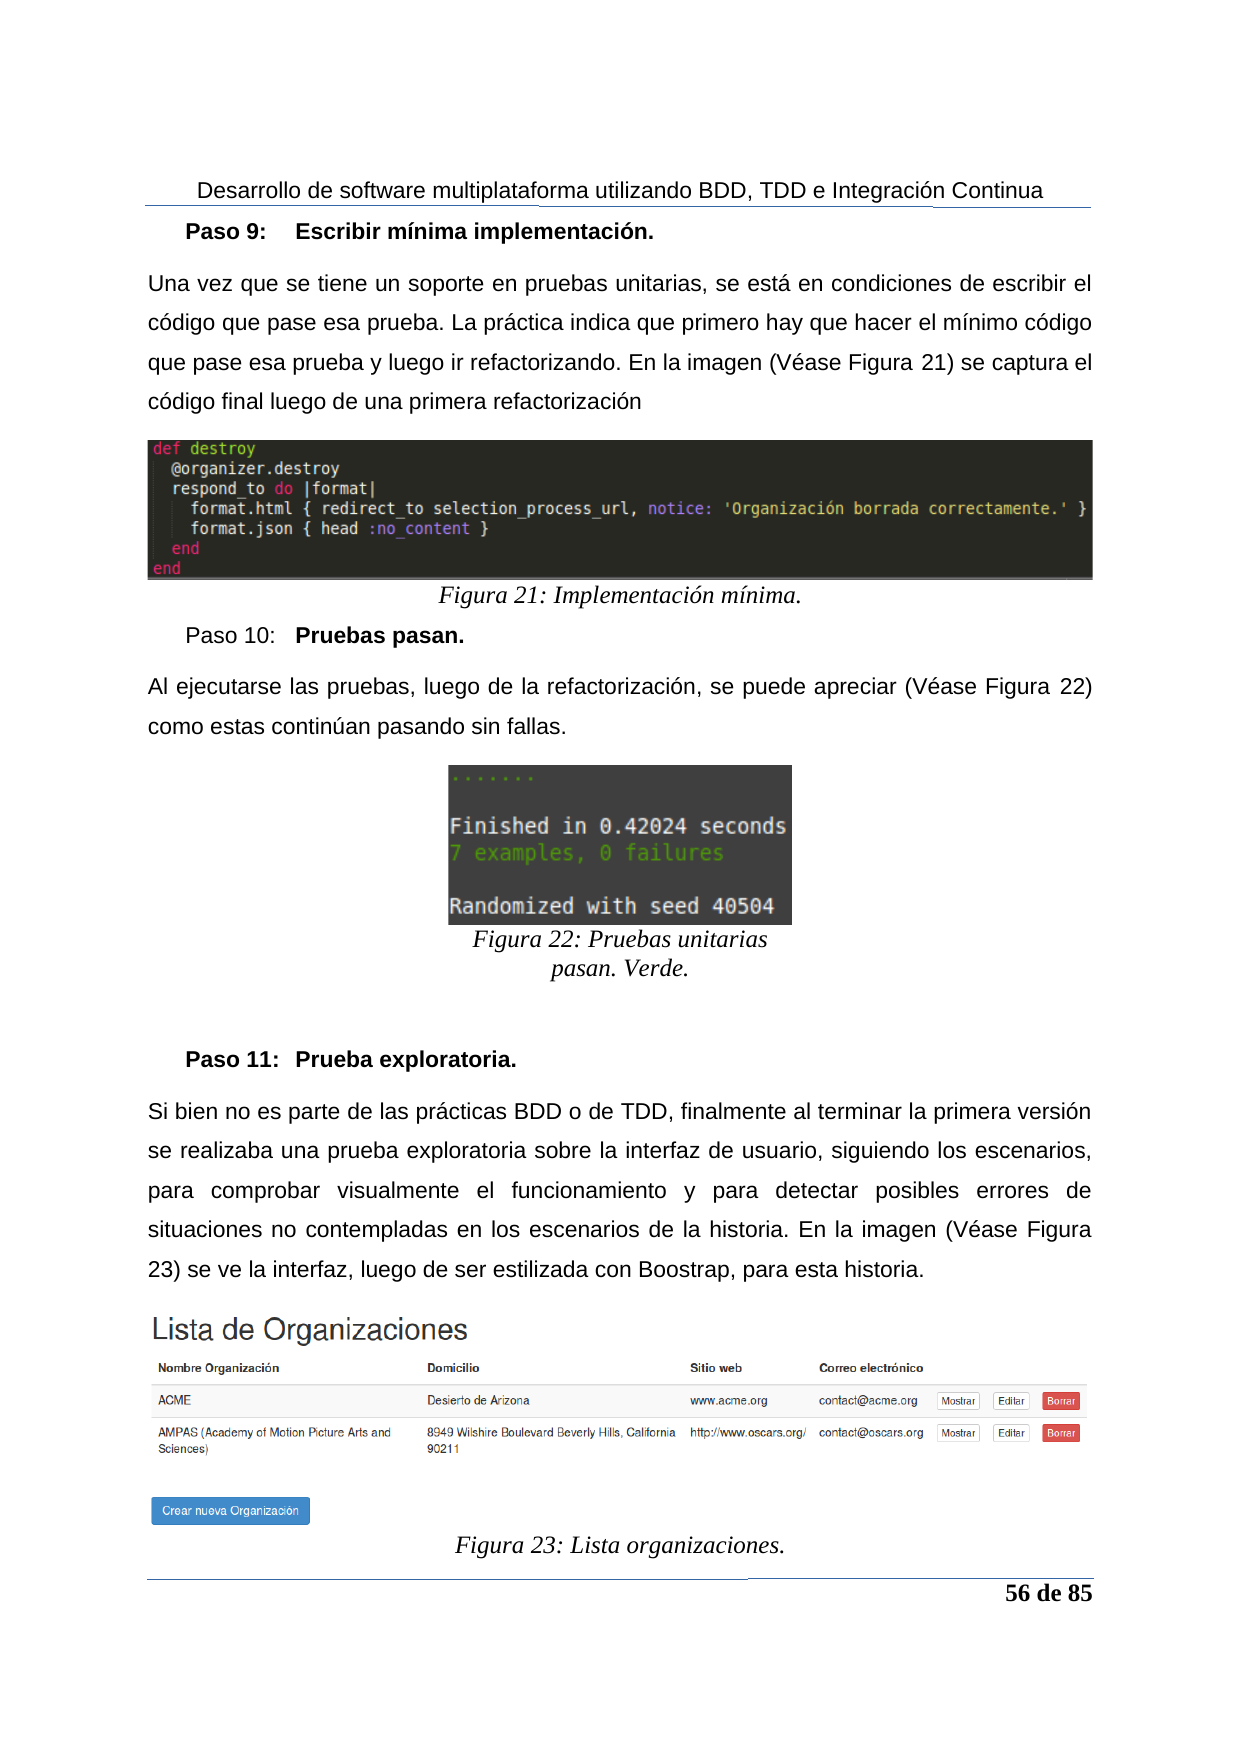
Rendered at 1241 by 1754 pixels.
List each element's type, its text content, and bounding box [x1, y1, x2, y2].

text Figura 23: Lista organizaciones. [148, 1530, 1093, 1559]
list Escribir mínima implementación. [185, 218, 1093, 245]
list Prueba exploratoria. [185, 1046, 1093, 1073]
text Figura 22: Pruebas unitarias pasan. Verde. [448, 925, 792, 982]
picture [147, 1312, 1093, 1530]
list Figura 21: Implementación mínima. [148, 580, 1093, 609]
picture [448, 765, 792, 925]
text Una vez que se tiene un soporte en pruebas unitarias, se está en condiciones de escribir el código que pase esa prueba. La práctica indica que primero hay que hacer el mínimo código que pase esa prueba y luego ir refactorizando. En la imagen (Véase Figura 21) se captura el código final luego de una primera refactorización [148, 269, 1093, 414]
text Si bien no es parte de las prácticas BDD o de TDD, finalmente al terminar la primera versión se realizaba una prueba exploratoria sobre la interfaz de usuario, siguiendo los escenarios, para comprobar visualmente el funcionamiento y para detectar posibles errores de situaciones no contempladas en los escenarios de la historia. En la imagen (Véase Figura 23) se ve la interfaz, luego de ser estilizada con Boostrap, para esta historia. [148, 1098, 1093, 1282]
list [148, 427, 1093, 440]
text Al ejecutarse las pruebas, luego de la refactorización, se puede apreciar (Véase Figura 22) como estas continúan pasando sin fallas. [148, 673, 1093, 739]
picture [147, 440, 1093, 580]
list Pruebas pasan. [185, 609, 1093, 648]
